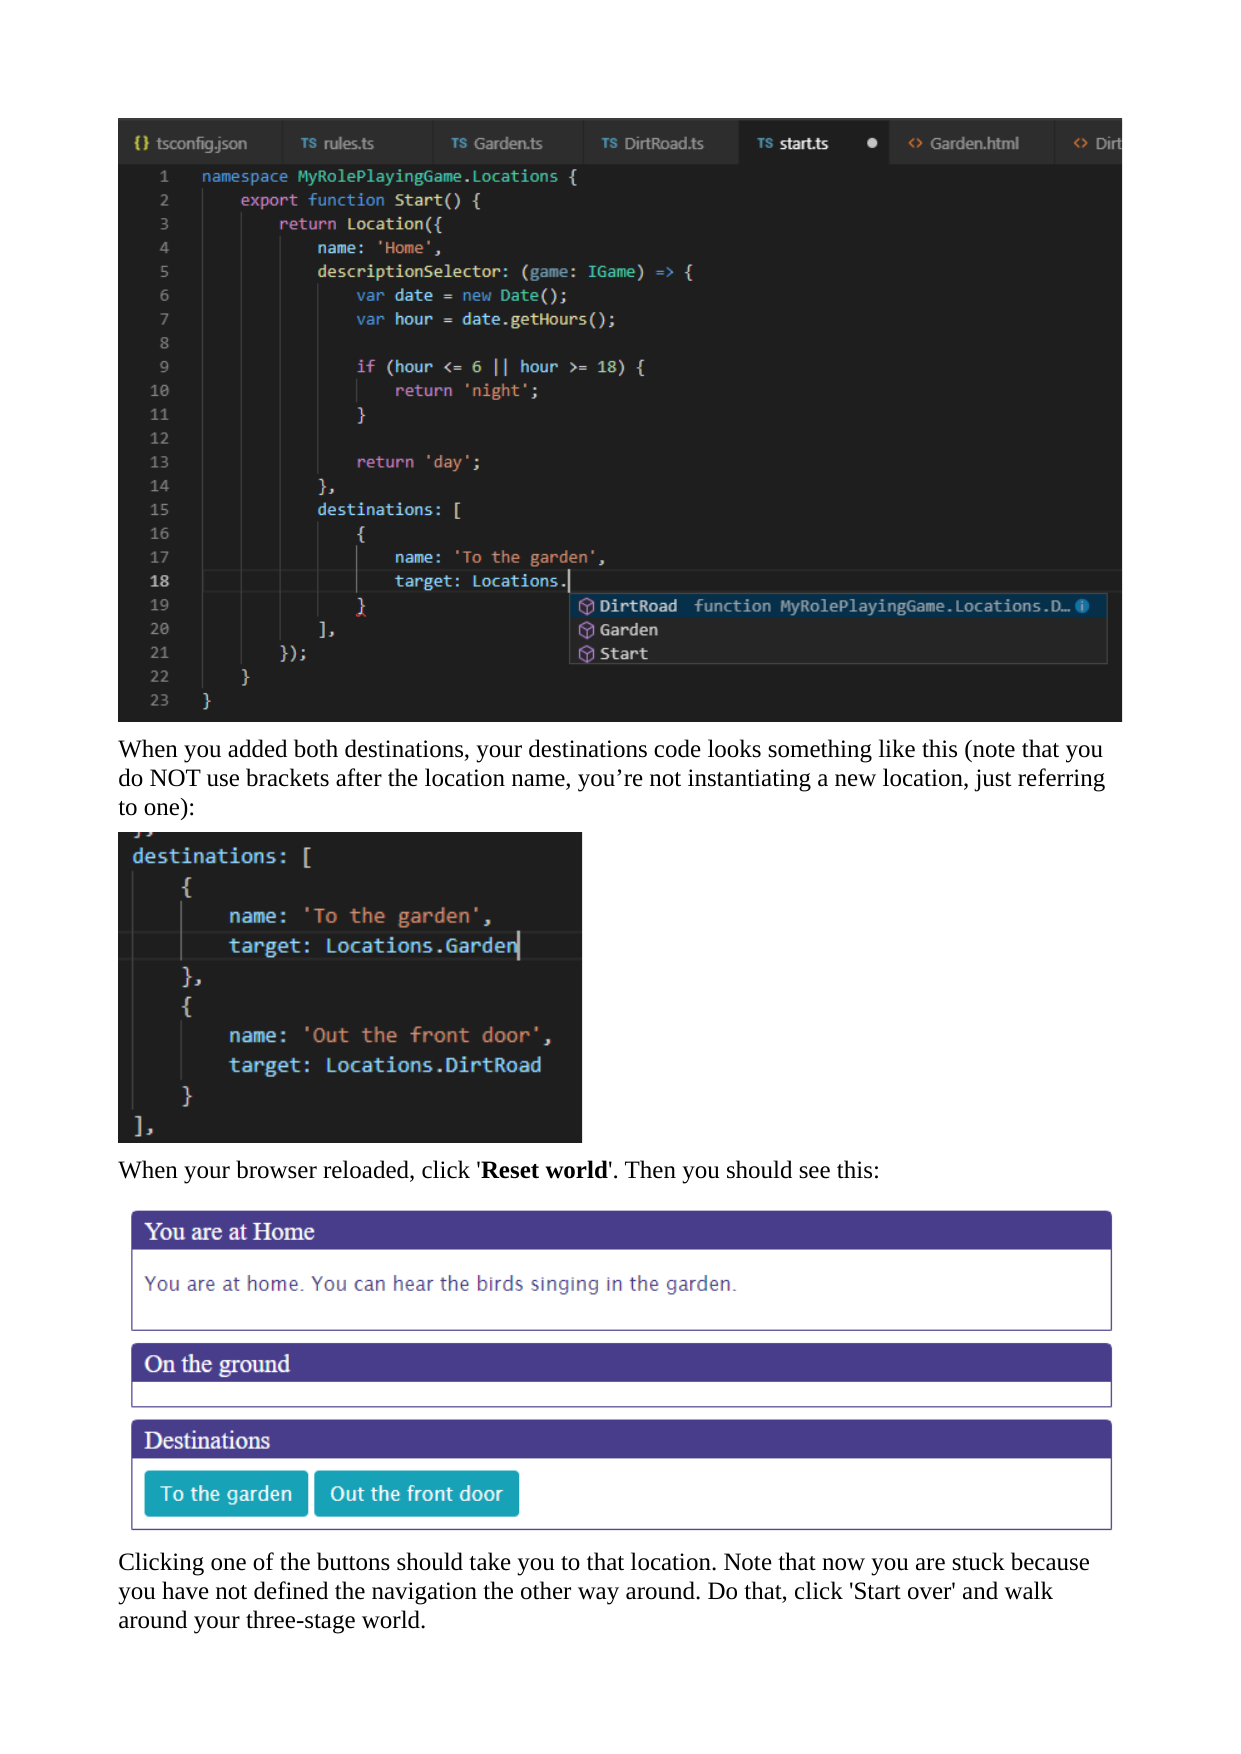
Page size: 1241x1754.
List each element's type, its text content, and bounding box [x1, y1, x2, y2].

text When your browser reloaded, click 'Reset world'. Then you should see this: [118, 1155, 1122, 1183]
text Clicking one of the buttons should take you to that location. Note that now you are stuck because you have not defined the navigation the other way around. Do that, click 'Start over' and walk around your three-stage world. [118, 1547, 1122, 1634]
text When you added both destinations, your destinations code looks something like this (note that you do NOT use brackets after the location name, you’re not instantiating a new location, just referring to one): [118, 734, 1122, 820]
